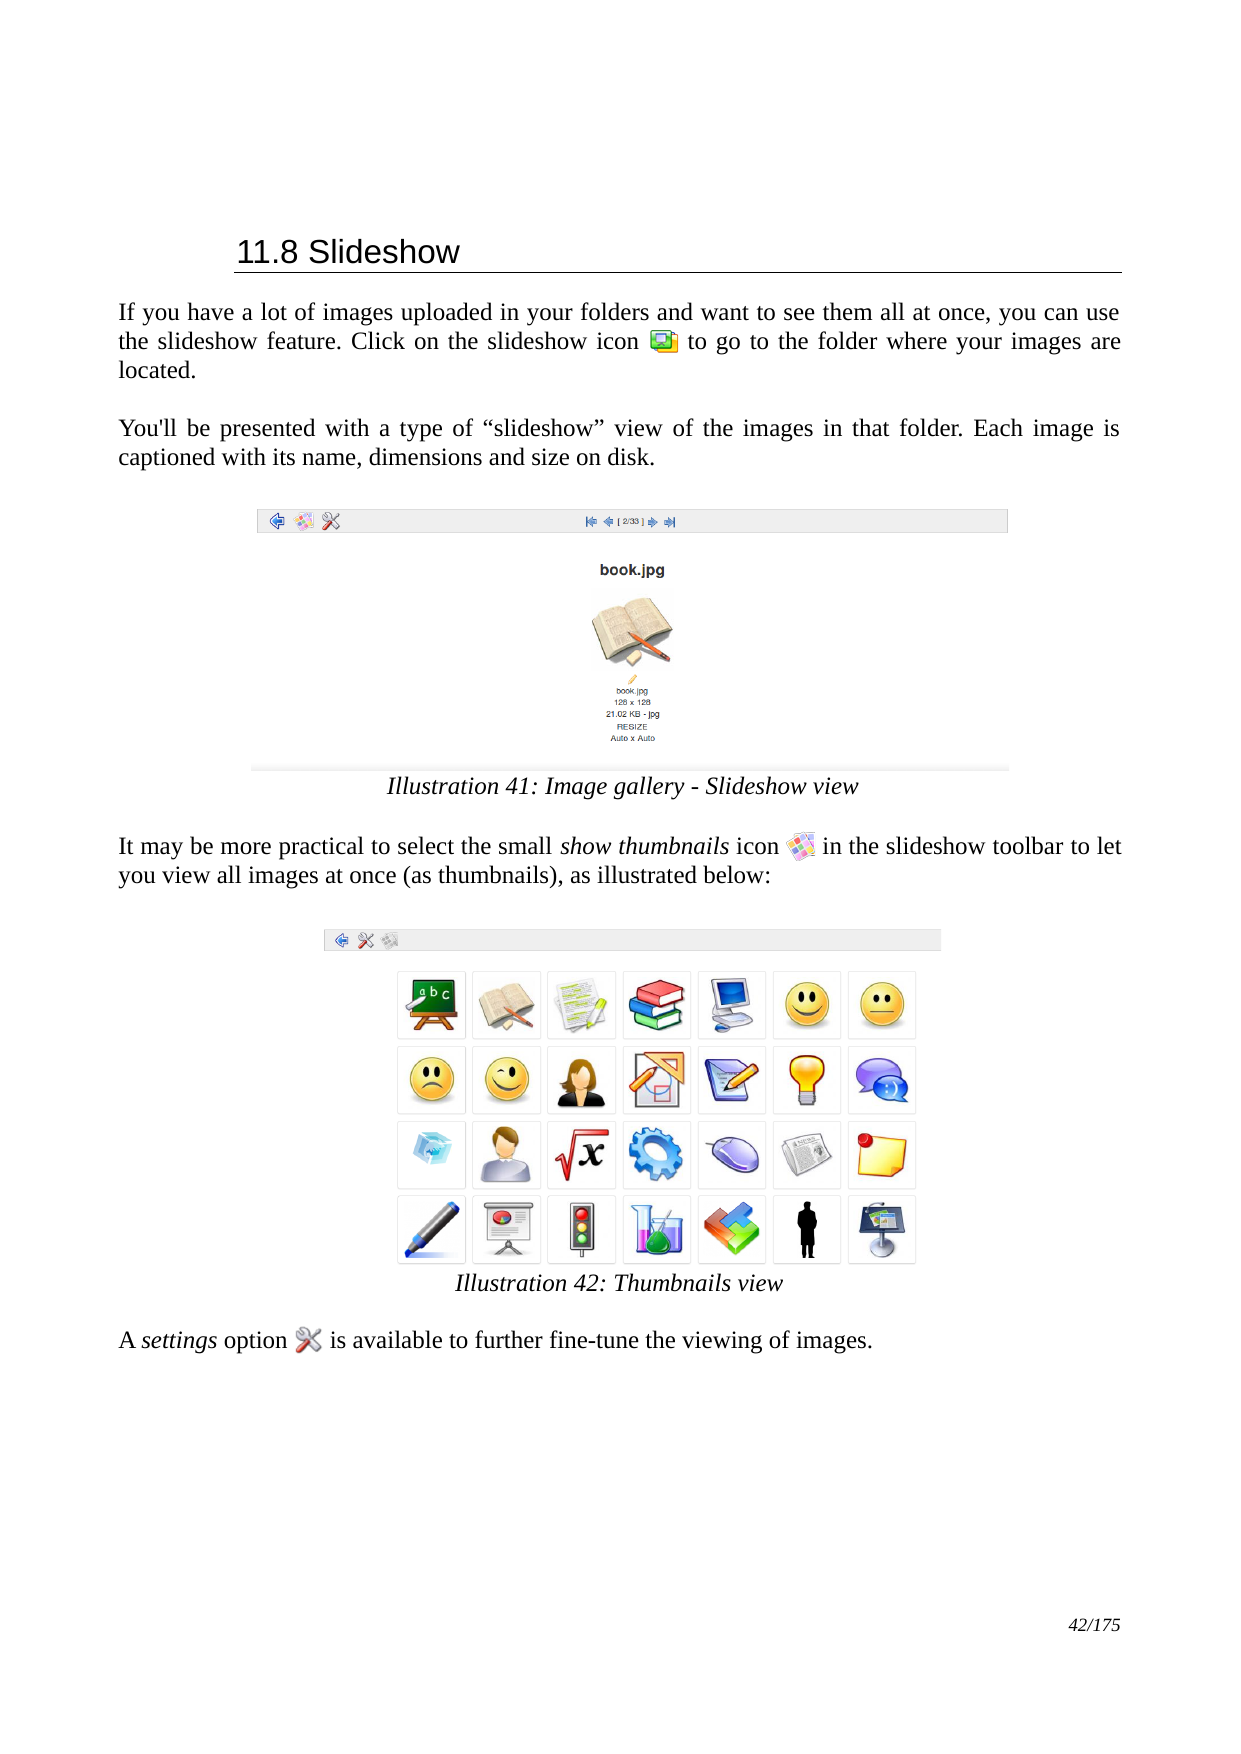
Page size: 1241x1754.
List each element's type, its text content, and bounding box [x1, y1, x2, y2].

picture [251, 504, 1010, 771]
text It may be more practical to select the small show thumbnails icon in the slideshow toolbar to let you view all images at once (as thumbnails), as illustrated below: [118, 831, 1122, 889]
picture [649, 326, 679, 356]
picture [320, 926, 942, 1268]
picture [293, 1325, 324, 1355]
picture [786, 830, 816, 861]
text is available to further fine-tune the viewing of images. [324, 1325, 1122, 1355]
subtitle Slideshow [234, 232, 1122, 272]
text You'll be presented with a type of “slideshow” view of the images in that folder. Each image is captioned with its name, dimensions and size on disk. [118, 413, 1122, 471]
text If you have a lot of images uploaded in your folders and want to see them all at once, you can use the slideshow feature. Click on the slideshow icon to go to the folder where your images are located. [118, 297, 1122, 384]
text Illustration 42: Thumbnails view [217, 930, 1023, 1296]
text A settings option [118, 1325, 293, 1355]
text Illustration 41: Image gallery - Slideshow view [183, 504, 1065, 800]
